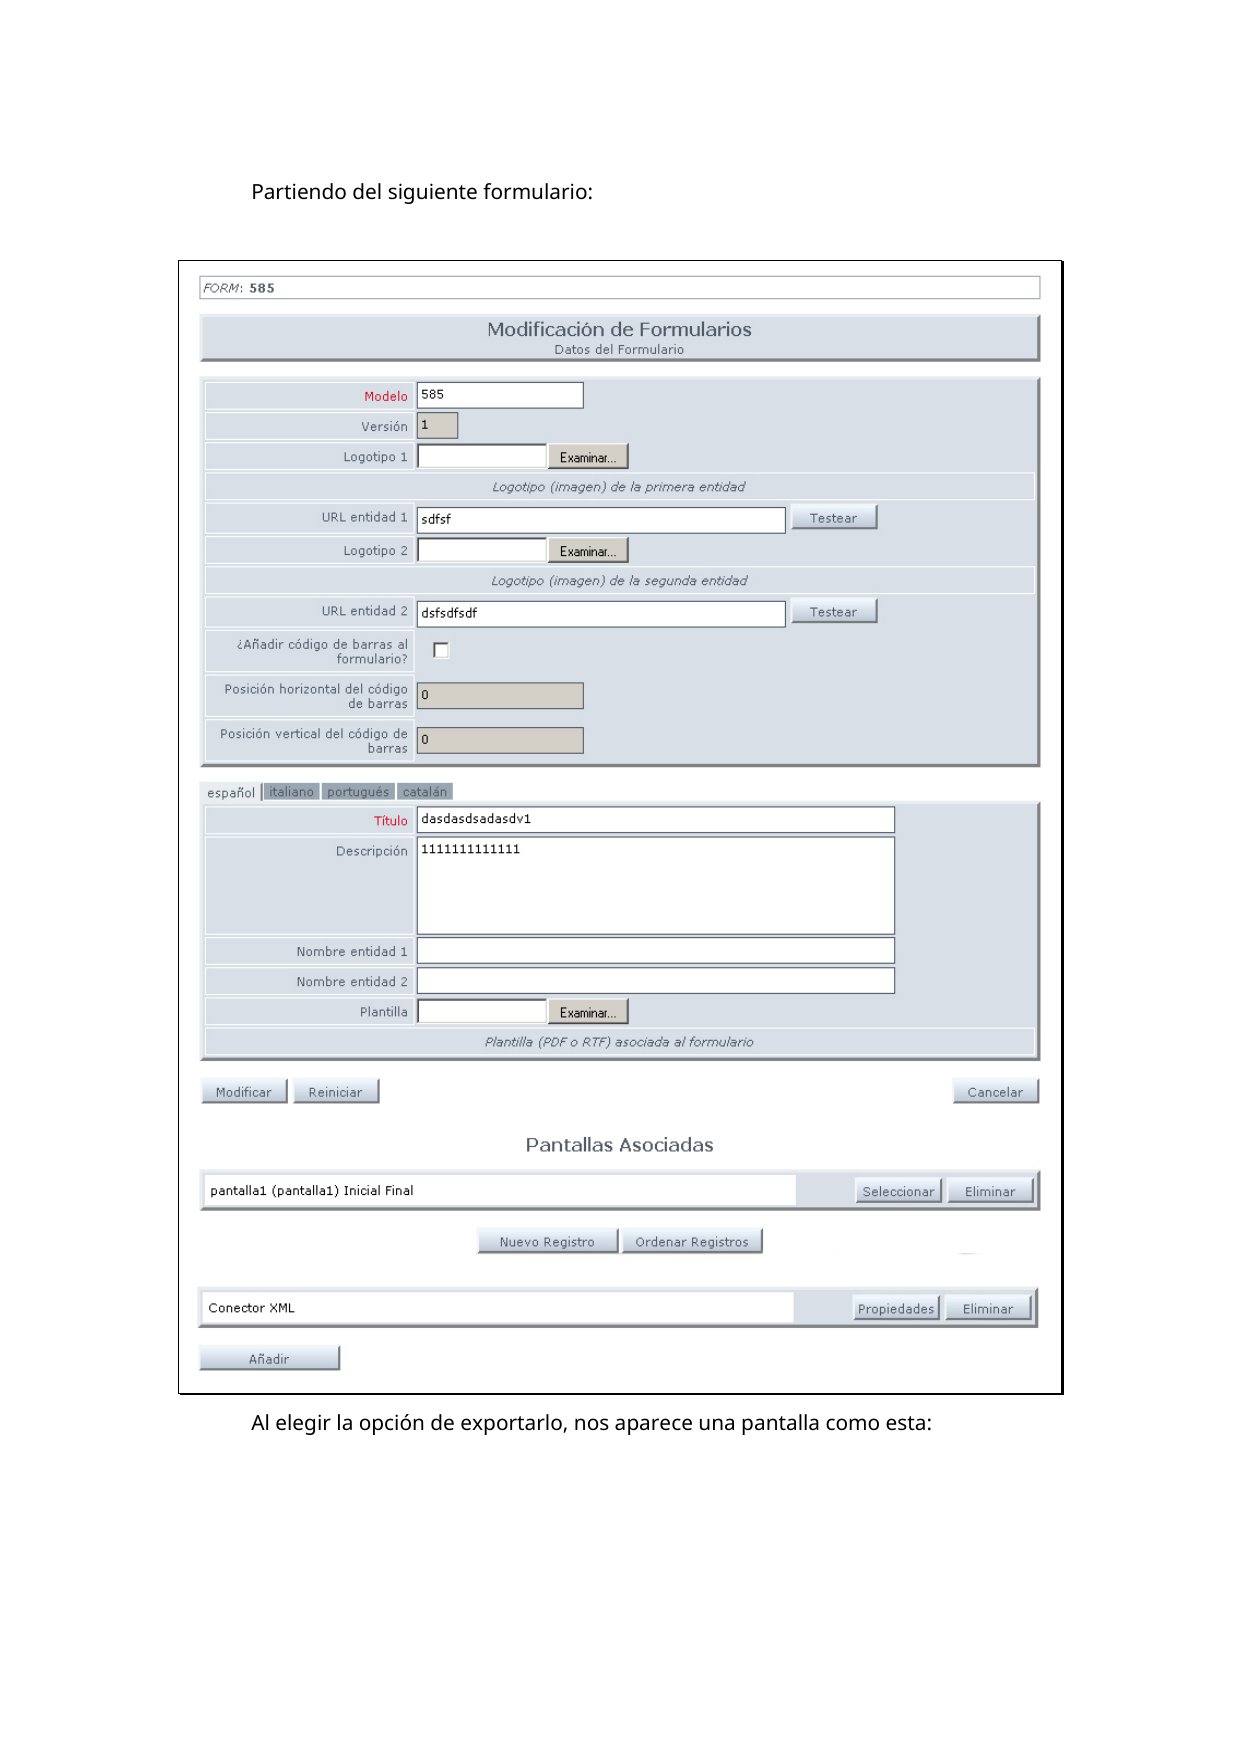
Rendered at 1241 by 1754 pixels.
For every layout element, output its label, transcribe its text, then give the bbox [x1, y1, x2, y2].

picture [194, 268, 1046, 1385]
text Al elegir la opción de exportarlo, nos aparece una pantalla como esta: [177, 1408, 1063, 1436]
text Partiendo del siguiente formulario: [177, 177, 1063, 205]
